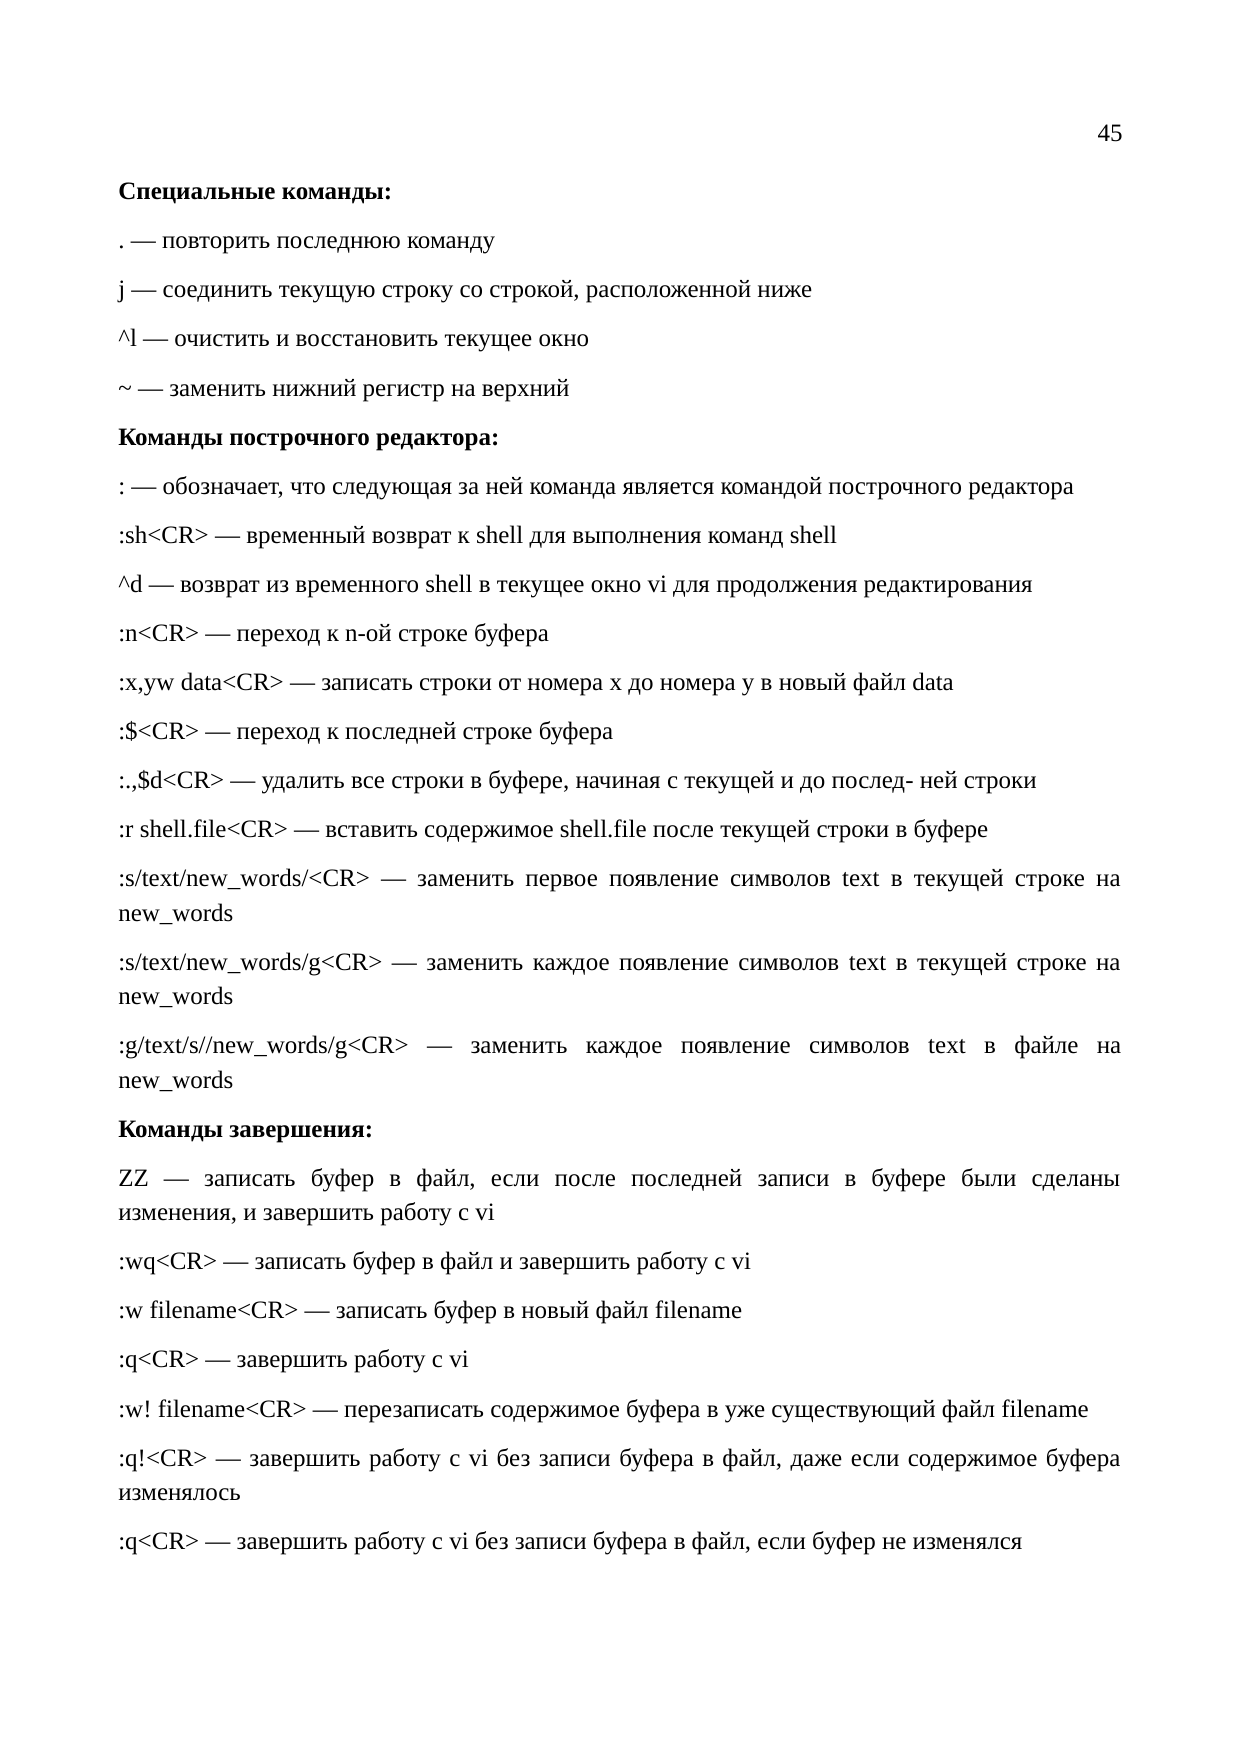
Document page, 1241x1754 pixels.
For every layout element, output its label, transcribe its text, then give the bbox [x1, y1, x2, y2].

text :n<CR> — переход к n-ой строке буфера [118, 618, 1122, 647]
text :w! filename<CR> — перезаписать содержимое буфера в уже существующий файл filename [118, 1394, 1122, 1422]
text :.,$d<CR> — удалить все строки в буфере, начиная с текущей и до послед- ней строки [118, 765, 1122, 794]
text :sh<CR> — временный возврат к shell для выполнения команд shell [118, 520, 1122, 548]
text . — повторить последнюю команду [118, 225, 1122, 254]
text :$<CR> — переход к последней строке буфера [118, 716, 1122, 745]
text :r shell.file<CR> — вставить содержимое shell.file после текущей строки в буфере [118, 814, 1122, 843]
text ~ — заменить нижний регистр на верхний [118, 373, 1122, 401]
text Специальные команды: [118, 176, 1122, 205]
text :wq<CR> — записать буфер в файл и завершить работу с vi [118, 1246, 1122, 1275]
text :s/text/new_words/g<CR> — заменить каждое появление символов text в текущей строке на new_words [118, 947, 1122, 1010]
text j — соединить текущую строку со строкой, расположенной ниже [118, 274, 1122, 303]
text ^d — возврат из временного shell в текущее окно vi для продолжения редактирования [118, 569, 1122, 598]
text Команды построчного редактора: [118, 422, 1122, 450]
text ZZ — записать буфер в файл, если после последней записи в буфере были сделаны изменения, и завершить работу с vi [118, 1163, 1122, 1226]
text :s/text/new_words/<CR> — заменить первое появление символов text в текущей строке на new_words [118, 863, 1122, 926]
text :q<CR> — завершить работу с vi без записи буфера в файл, если буфер не изменялся [118, 1526, 1122, 1555]
text :w filename<CR> — записать буфер в новый файл filename [118, 1296, 1122, 1324]
text Команды завершения: [118, 1114, 1122, 1143]
text : — обозначает, что следующая за ней команда является командой построчного редактора [118, 471, 1122, 499]
text :q<CR> — завершить работу с vi [118, 1344, 1122, 1373]
text :q!<CR> — завершить работу с vi без записи буфера в файл, даже если содержимое буфера изменялось [118, 1443, 1122, 1506]
text :g/text/s//new_words/g<CR> — заменить каждое появление символов text в файле на new_words [118, 1030, 1122, 1093]
text :x,yw data<CR> — записать строки от номера x до номера y в новый файл data [118, 667, 1122, 696]
text ^l — очистить и восстановить текущее окно [118, 323, 1122, 352]
